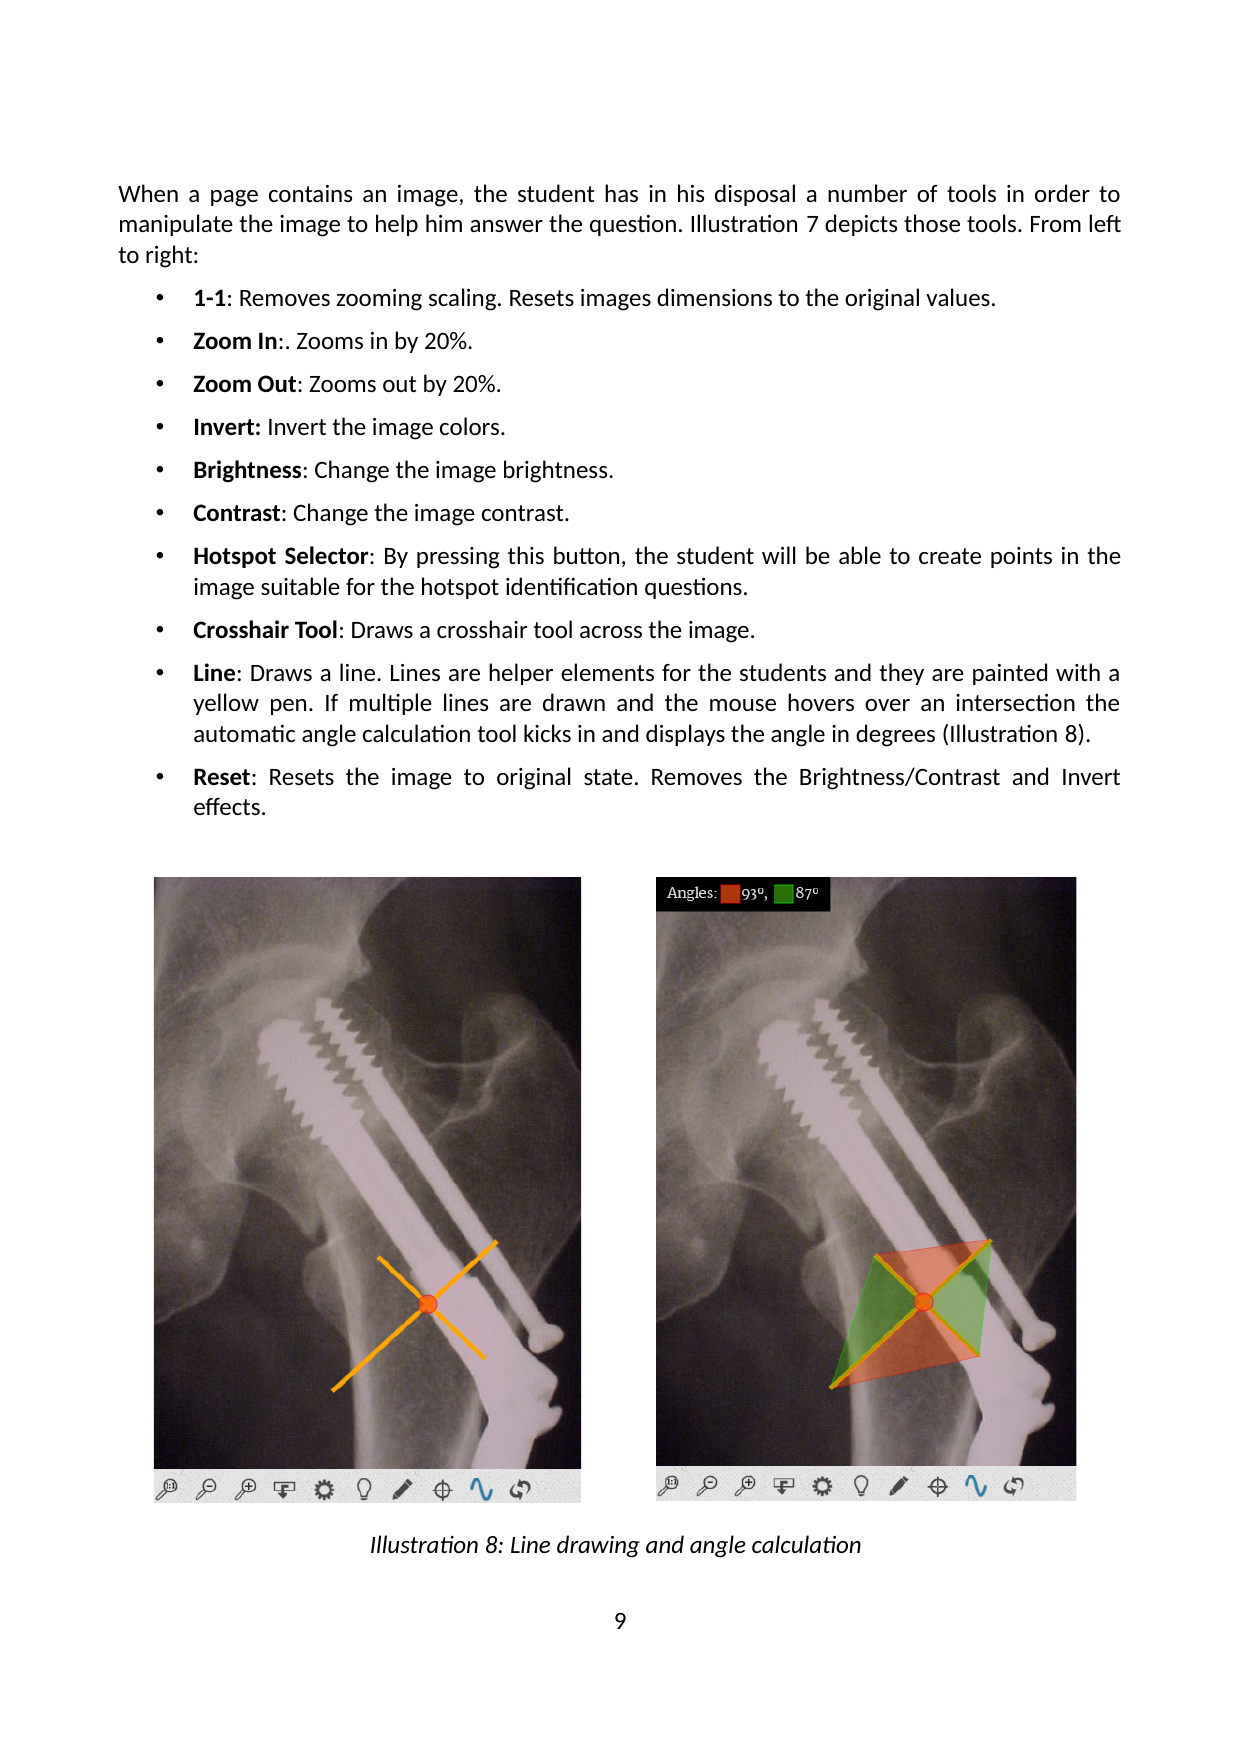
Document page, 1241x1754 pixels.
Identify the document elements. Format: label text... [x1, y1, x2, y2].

table_header [617, 878, 1116, 1517]
picture [153, 877, 582, 1503]
list Line: Draws a line. Lines are helper elements for the students and they are painted with a yellow pen. If multiple lines are drawn and the mouse hovers over an intersection the automatic angle calculation tool kicks in and displays the angle in degrees (Illustration 8). [156, 657, 1122, 748]
list Crosshair Tool: Draws a crosshair tool across the image. [156, 614, 1122, 644]
list Zoom In:. Zooms in by 20%. [156, 325, 1122, 356]
list 1-1: Removes zooming scaling. Resets images dimensions to the original values. [156, 282, 1122, 313]
table_header [118, 878, 617, 1517]
list Zoom Out: Zooms out by 20%. [156, 368, 1122, 399]
picture [656, 877, 1077, 1501]
list Contrast: Change the image contrast. [156, 497, 1122, 528]
list Reset: Resets the image to original state. Removes the Brightness/Contrast and Invert effects. [156, 761, 1122, 822]
list Hotspot Selector: By pressing this button, the student will be able to create points in the image suitable for the hotspot identification questions. [156, 540, 1122, 601]
text When a page contains an image, the student has in his disposal a number of tools in order to manipulate the image to help him answer the question. Illustration 7 depicts those tools. From left to right: [118, 178, 1122, 270]
list Brightness: Change the image brightness. [156, 454, 1122, 485]
list Invert: Invert the image colors. [156, 411, 1122, 442]
text Illustration 8: Line drawing and angle calculation [118, 1529, 1116, 1559]
